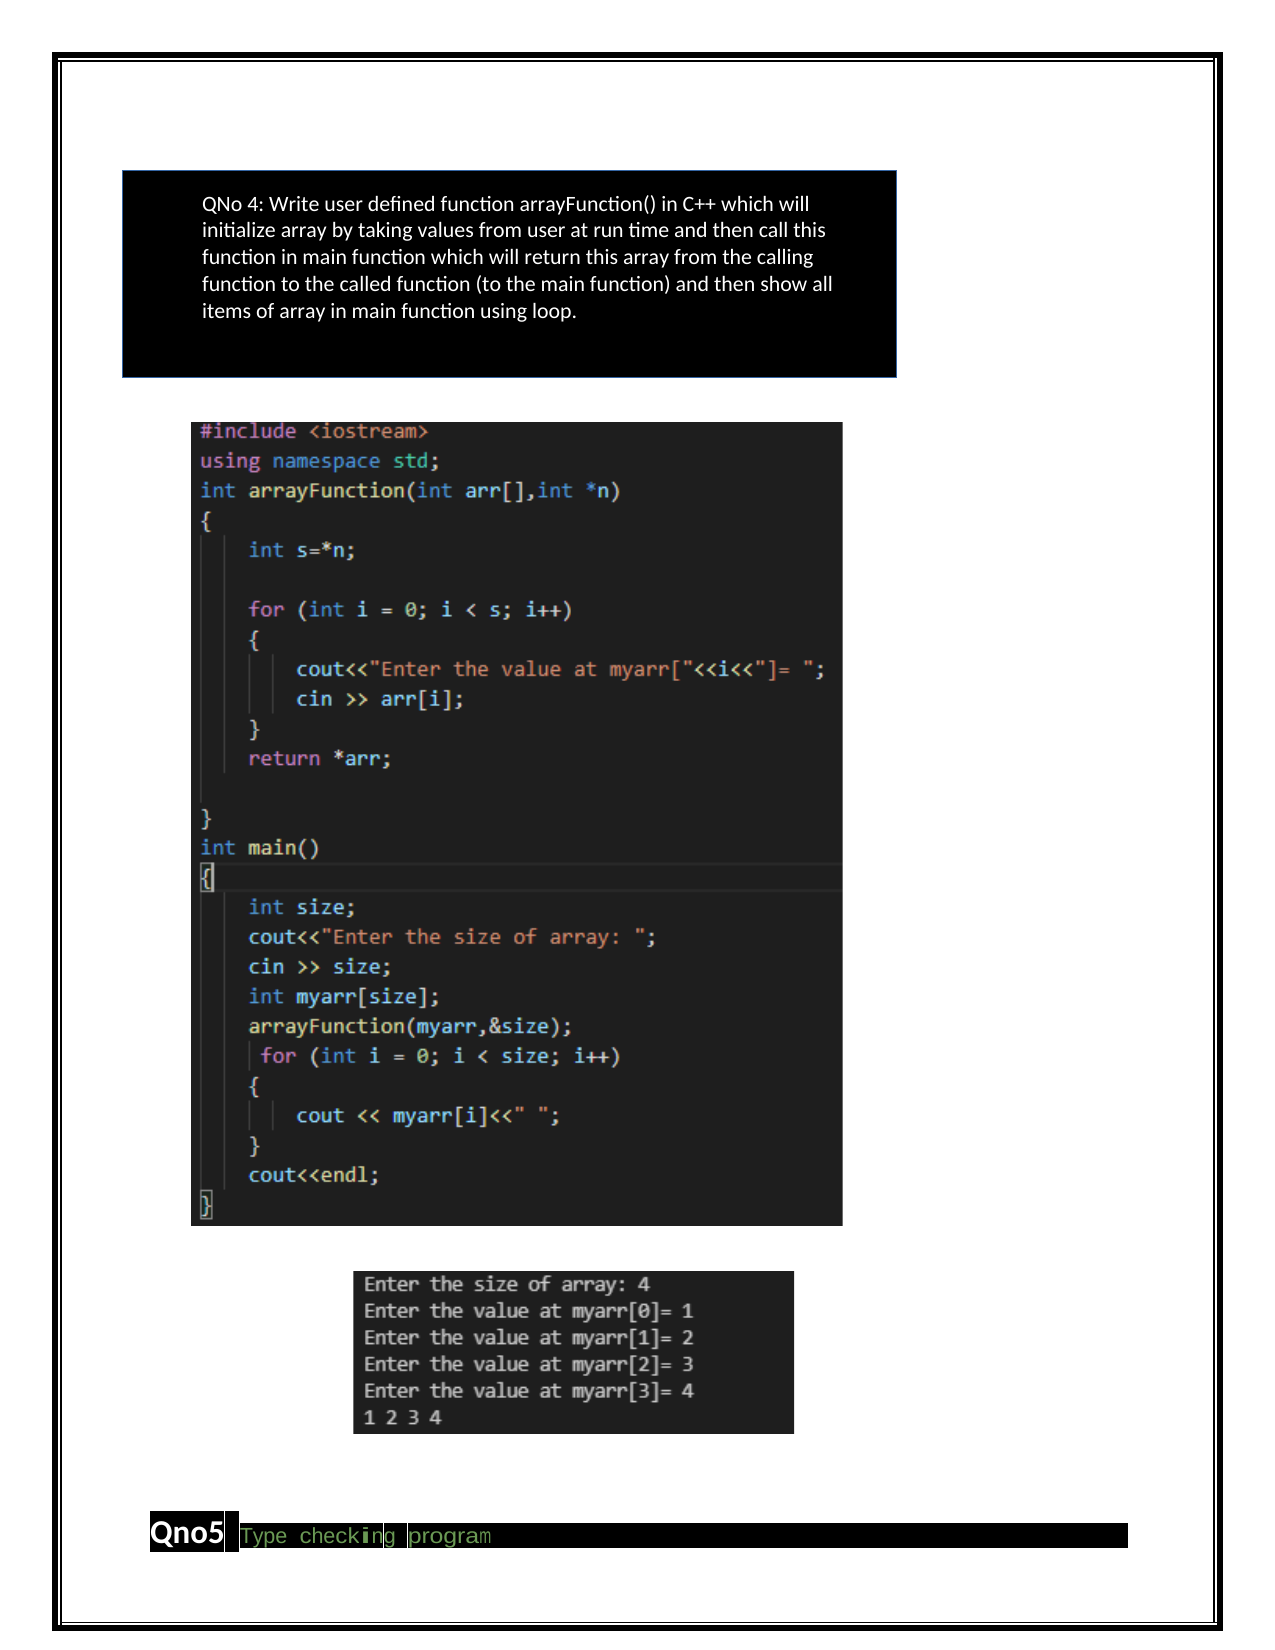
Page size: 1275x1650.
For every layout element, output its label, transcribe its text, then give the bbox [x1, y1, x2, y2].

picture [191, 422, 843, 1226]
text OUTPUT [897, 332, 1204, 373]
text Qno5 Type checking program [150, 1511, 1204, 1552]
picture [353, 1271, 795, 1434]
